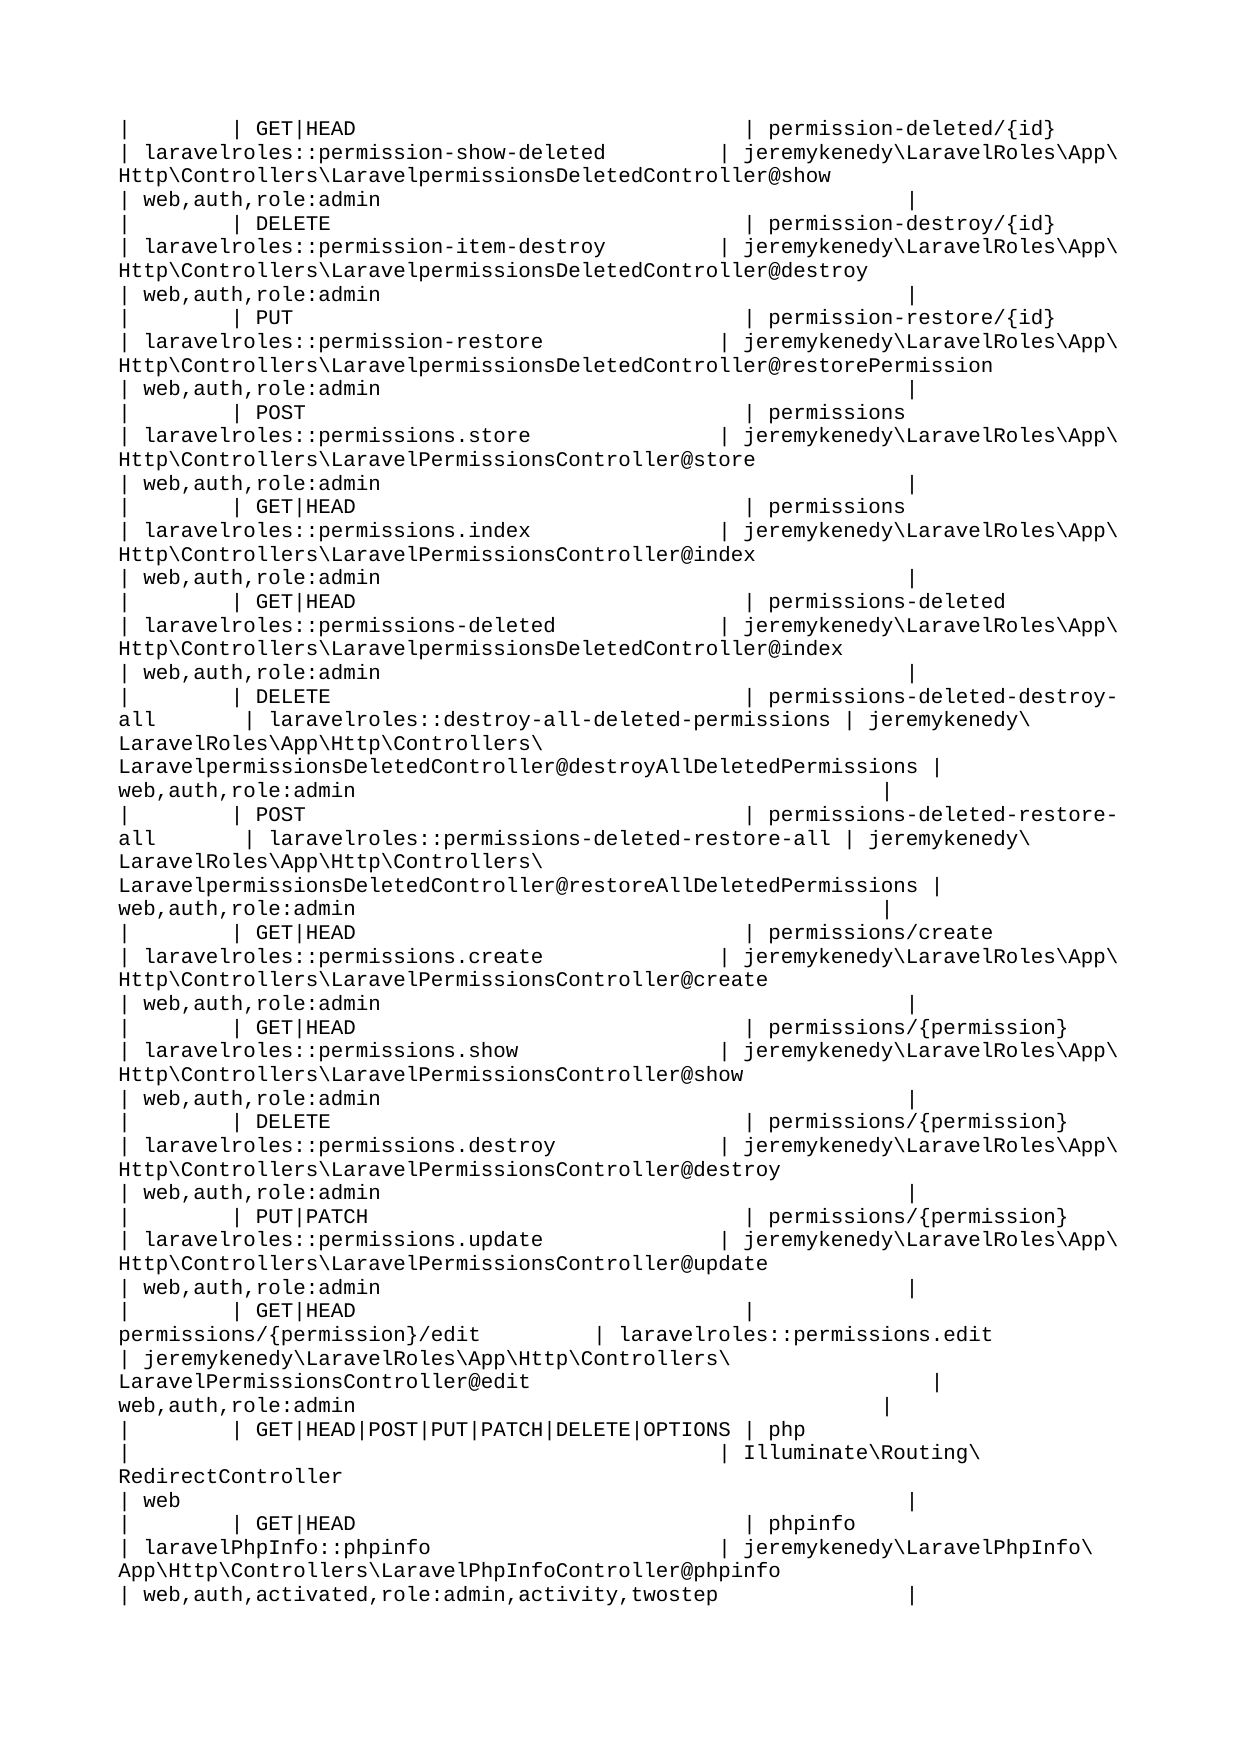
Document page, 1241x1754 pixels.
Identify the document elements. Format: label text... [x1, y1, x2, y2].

text | | GET|HEAD | permissions/{permission} | laravelroles::permissions.show | jeremykenedy\LaravelRoles\App\Http\Controllers\LaravelPermissionsController@show | web,auth,role:admin | [118, 1017, 1122, 1111]
text | | GET|HEAD | permissions | laravelroles::permissions.index | jeremykenedy\LaravelRoles\App\Http\Controllers\LaravelPermissionsController@index | web,auth,role:admin | [118, 496, 1122, 591]
text | | GET|HEAD | permissions/create | laravelroles::permissions.create | jeremykenedy\LaravelRoles\App\Http\Controllers\LaravelPermissionsController@create | web,auth,role:admin | [118, 922, 1122, 1017]
text | | PUT | permission-restore/{id} | laravelroles::permission-restore | jeremykenedy\LaravelRoles\App\Http\Controllers\LaravelpermissionsDeletedController@restorePermission | web,auth,role:admin | [118, 307, 1122, 402]
text | | DELETE | permissions/{permission} | laravelroles::permissions.destroy | jeremykenedy\LaravelRoles\App\Http\Controllers\LaravelPermissionsController@destroy | web,auth,role:admin | [118, 1111, 1122, 1206]
text | | POST | permissions-deleted-restore-all | laravelroles::permissions-deleted-restore-all | jeremykenedy\LaravelRoles\App\Http\Controllers\LaravelpermissionsDeletedController@restoreAllDeletedPermissions | web,auth,role:admin | [118, 804, 1122, 922]
text | | GET|HEAD | permissions/{permission}/edit | laravelroles::permissions.edit | jeremykenedy\LaravelRoles\App\Http\Controllers\LaravelPermissionsController@edit | web,auth,role:admin | [118, 1300, 1122, 1419]
text | | PUT|PATCH | permissions/{permission} | laravelroles::permissions.update | jeremykenedy\LaravelRoles\App\Http\Controllers\LaravelPermissionsController@update | web,auth,role:admin | [118, 1206, 1122, 1300]
text | | POST | permissions | laravelroles::permissions.store | jeremykenedy\LaravelRoles\App\Http\Controllers\LaravelPermissionsController@store | web,auth,role:admin | [118, 402, 1122, 496]
text | | GET|HEAD | permission-deleted/{id} | laravelroles::permission-show-deleted | jeremykenedy\LaravelRoles\App\Http\Controllers\LaravelpermissionsDeletedController@show | web,auth,role:admin | [118, 118, 1122, 213]
text | | GET|HEAD | permissions-deleted | laravelroles::permissions-deleted | jeremykenedy\LaravelRoles\App\Http\Controllers\LaravelpermissionsDeletedController@index | web,auth,role:admin | [118, 591, 1122, 686]
text | | DELETE | permissions-deleted-destroy-all | laravelroles::destroy-all-deleted-permissions | jeremykenedy\LaravelRoles\App\Http\Controllers\LaravelpermissionsDeletedController@destroyAllDeletedPermissions | web,auth,role:admin | [118, 686, 1122, 804]
text | | GET|HEAD | phpinfo | laravelPhpInfo::phpinfo | jeremykenedy\LaravelPhpInfo\App\Http\Controllers\LaravelPhpInfoController@phpinfo | web,auth,activated,role:admin,activity,twostep | [118, 1513, 1122, 1608]
text | | GET|HEAD|POST|PUT|PATCH|DELETE|OPTIONS | php | | Illuminate\Routing\RedirectController | web | [118, 1419, 1122, 1513]
text | | DELETE | permission-destroy/{id} | laravelroles::permission-item-destroy | jeremykenedy\LaravelRoles\App\Http\Controllers\LaravelpermissionsDeletedController@destroy | web,auth,role:admin | [118, 213, 1122, 307]
